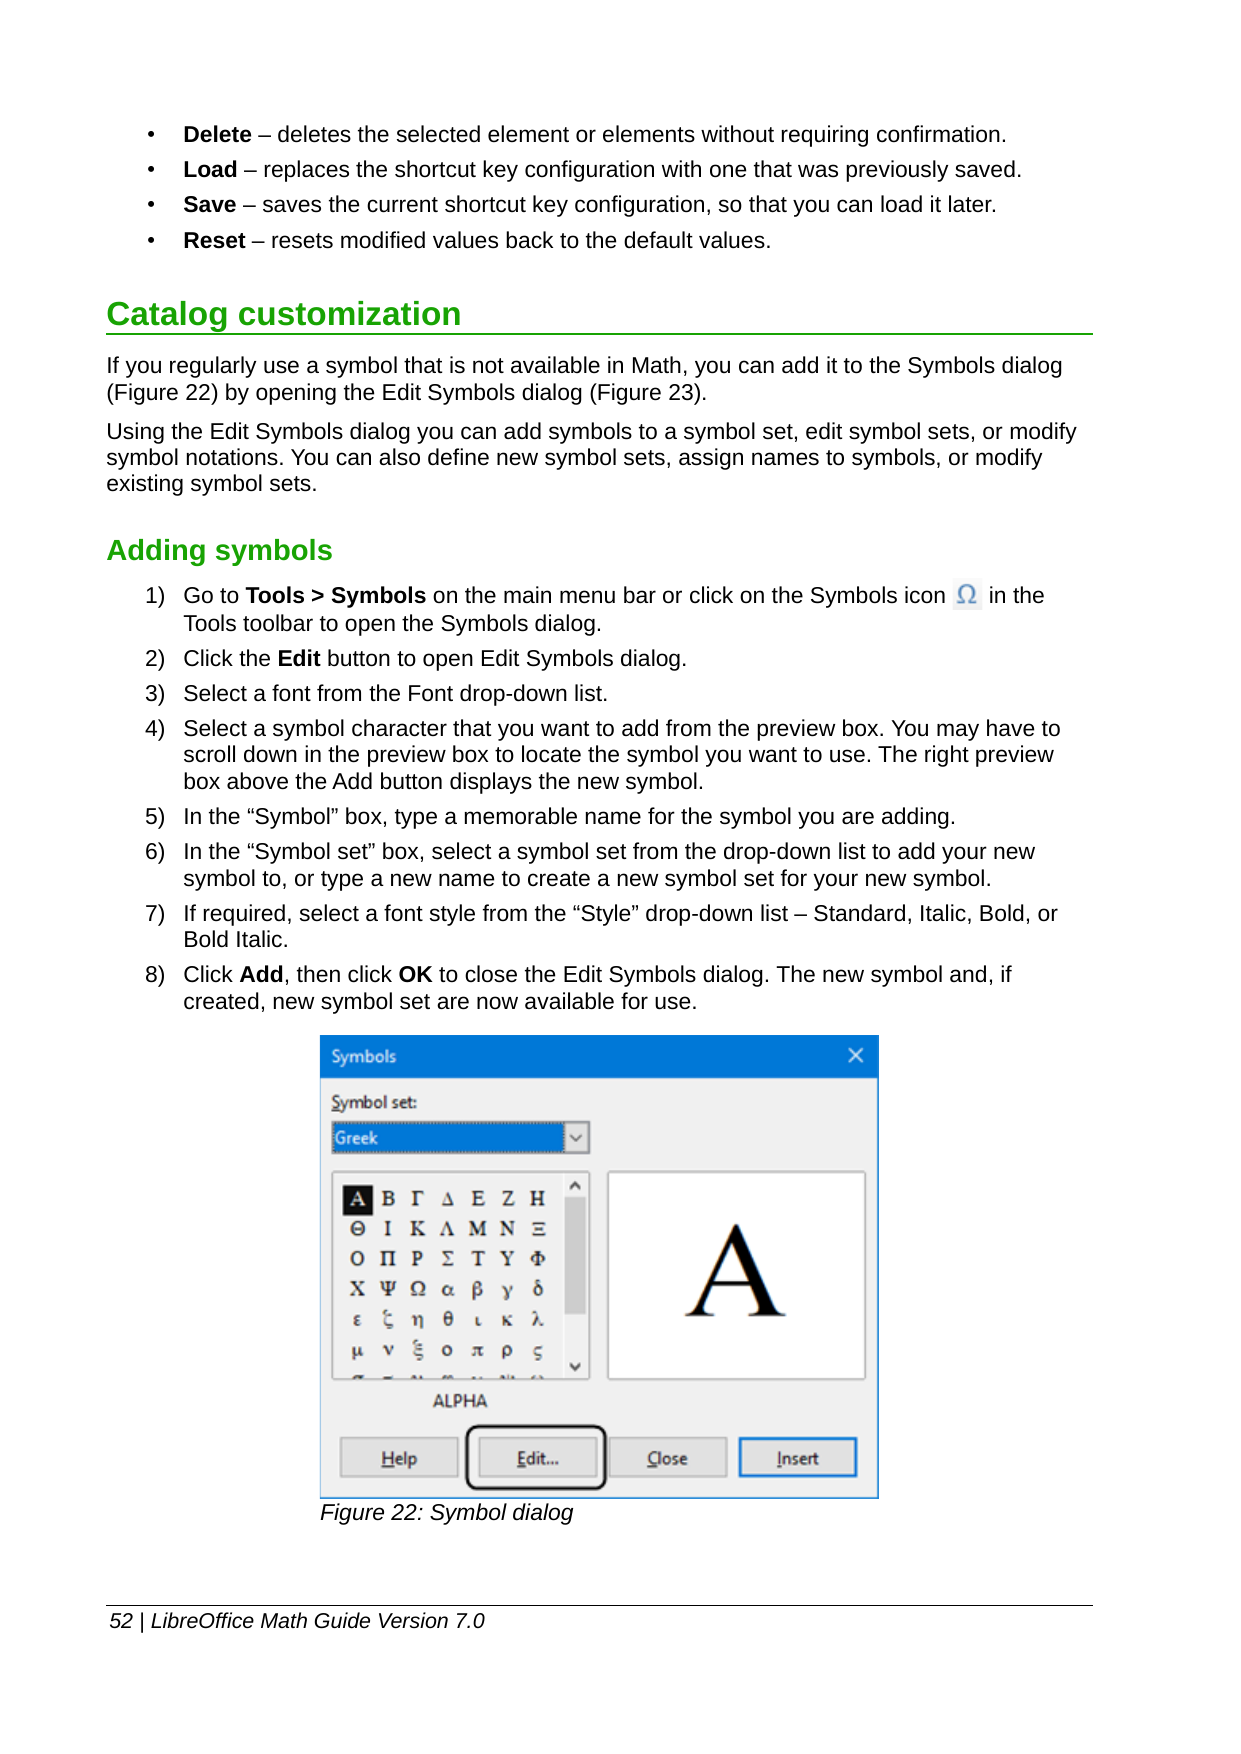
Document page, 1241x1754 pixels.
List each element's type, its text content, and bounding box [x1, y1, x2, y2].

list Click Add, then click OK to close the Edit Symbols dialog. The new symbol and, if created, new symbol set are now available for use. [165, 961, 1093, 1014]
picture [952, 578, 983, 610]
list Select a symbol character that you want to add from the preview box. You may have to scroll down in the preview box to locate the symbol you want to use. The right preview box above the Add button displays the new symbol. [165, 715, 1093, 794]
list If required, select a font style from the “Style” drop-down list – Standard, Italic, Bold, or Bold Italic. [165, 900, 1093, 952]
text Figure 22: Symbol dialog [320, 1499, 879, 1525]
list In the “Symbol” box, type a memorable name for the symbol you are adding. [165, 803, 1093, 829]
subtitle Catalog customization [106, 294, 1093, 333]
text If you regularly use a symbol that is not available in Math, you can add it to the Symbols dialog (Figure 22) by opening the Edit Symbols dialog (Figure 23). [106, 352, 1093, 405]
list Save – saves the current shortcut key configuration, so that you can load it later. [144, 188, 1093, 218]
list Load – replaces the shortcut key configuration with one that was previously saved. [144, 153, 1093, 183]
subtitle Adding symbols [106, 533, 1093, 566]
list Go to Tools > Symbols on the main menu bar or click on the Symbols icon in the Tools toolbar to open the Symbols dialog. [165, 578, 1093, 636]
list In the “Symbol set” box, select a symbol set from the drop-down list to add your new symbol to, or type a new name to create a new symbol set for your new symbol. [165, 838, 1093, 891]
list Reset – resets modified values back to the default values. [144, 224, 1093, 256]
picture [319, 1035, 879, 1499]
list Click the Edit button to open Edit Symbols dialog. [165, 645, 1093, 671]
list Select a font from the Font drop-down list. [165, 680, 1093, 706]
list Delete – deletes the selected element or elements without requiring confirmation. [144, 118, 1093, 147]
text Using the Edit Symbols dialog you can add symbols to a symbol set, edit symbol sets, or modify symbol notations. You can also define new symbol sets, assign names to symbols, or modify existing symbol sets. [106, 418, 1093, 497]
